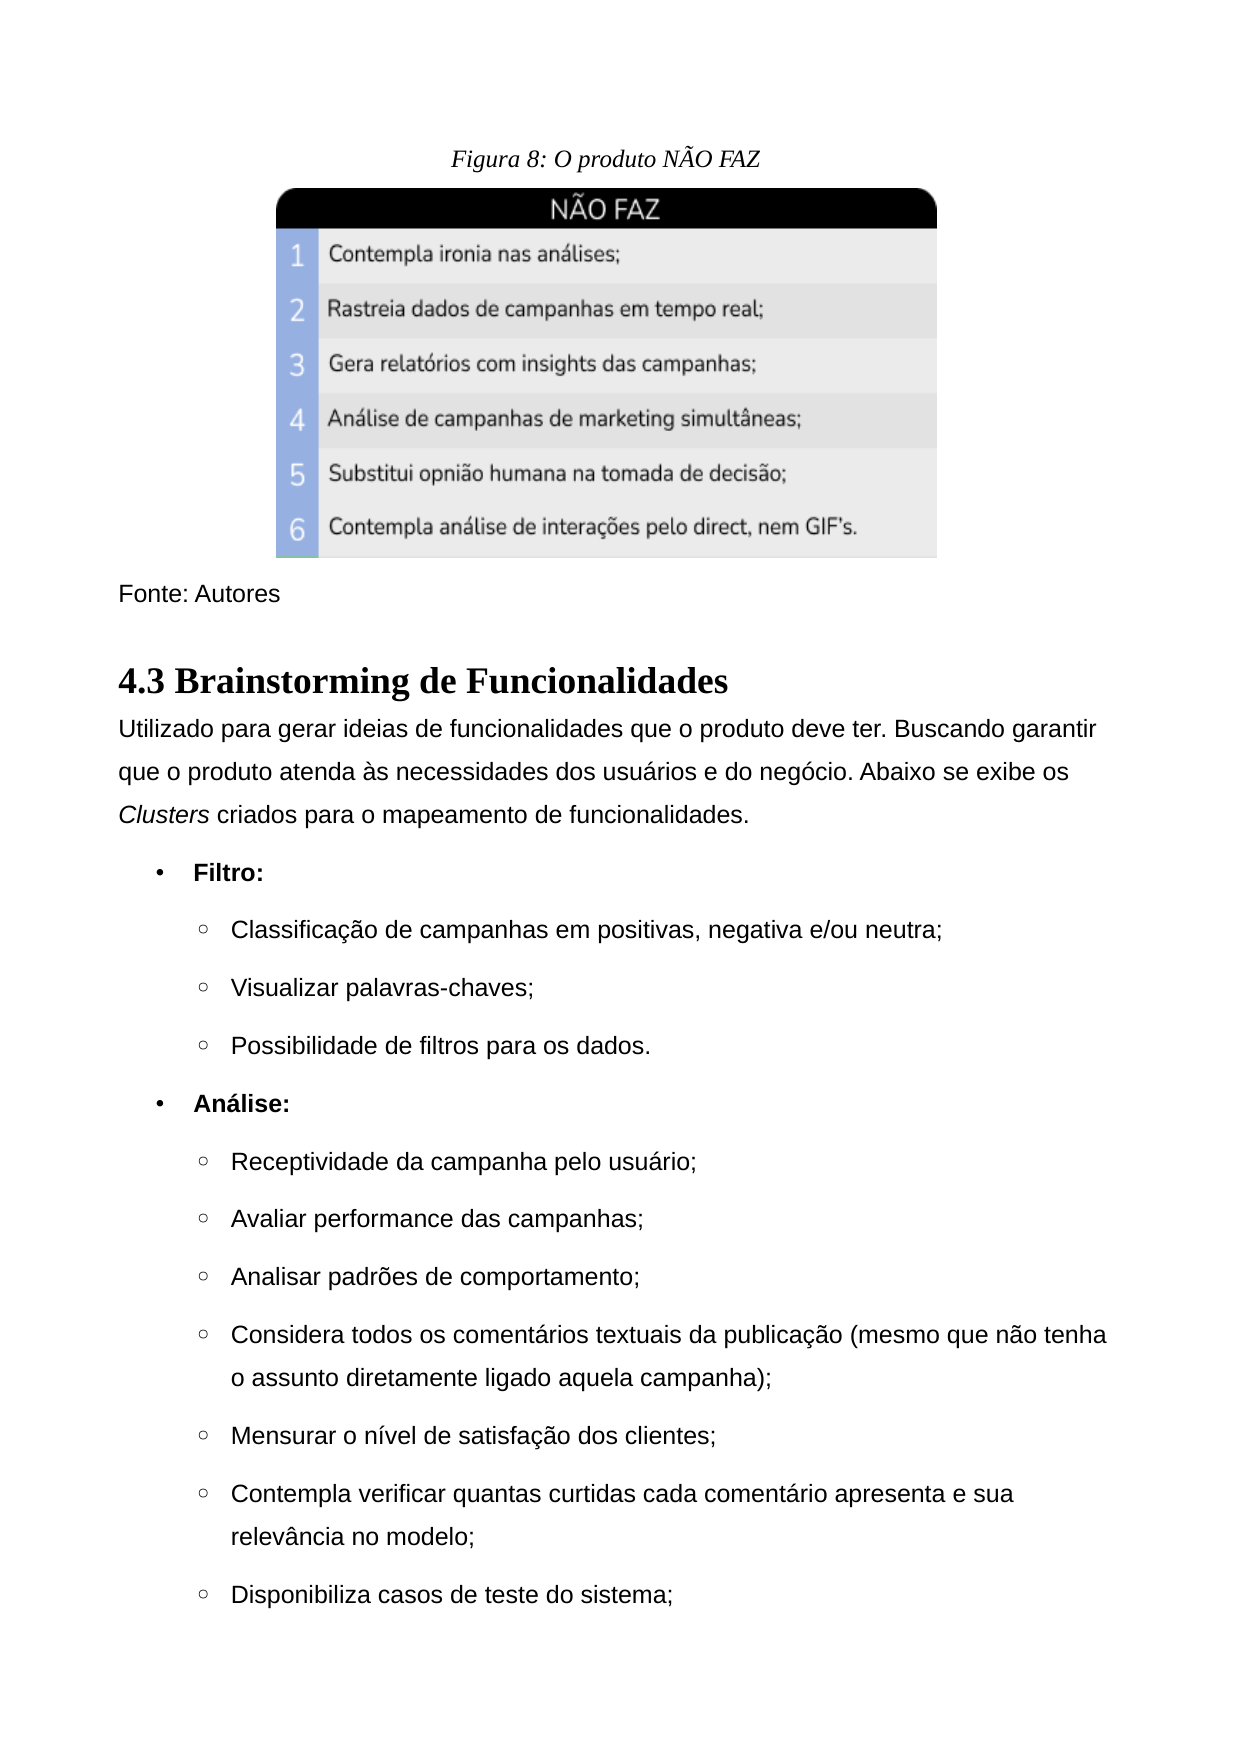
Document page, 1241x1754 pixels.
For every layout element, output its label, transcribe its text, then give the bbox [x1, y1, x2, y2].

list Analisar padrões de comportamento; [193, 1262, 1122, 1291]
list Considera todos os comentários textuais da publicação (mesmo que não tenha o assunto diretamente ligado aquela campanha); [193, 1320, 1122, 1392]
list Classificação de campanhas em positivas, negativa e/ou neutra; [193, 915, 1122, 944]
subtitle 4.3 Brainstorming de Funcionalidades [118, 658, 1122, 701]
text Utilizado para gerar ideias de funcionalidades que o produto deve ter. Buscando garantir que o produto atenda às necessidades dos usuários e do negócio. Abaixo se exibe os Clusters criados para o mapeamento de funcionalidades. [118, 714, 1122, 829]
list Disponibiliza casos de teste do sistema; [193, 1580, 1122, 1609]
list Filtro: [156, 858, 1122, 886]
list Visualizar palavras-chaves; [193, 973, 1122, 1002]
picture [276, 188, 937, 558]
list Contempla verificar quantas curtidas cada comentário apresenta e sua relevância no modelo; [193, 1479, 1122, 1551]
list Receptividade da campanha pelo usuário; [193, 1147, 1122, 1176]
list Mensurar o nível de satisfação dos clientes; [193, 1421, 1122, 1450]
text Figura 8: O produto NÃO FAZ [276, 144, 937, 172]
list Possibilidade de filtros para os dados. [193, 1031, 1122, 1060]
text Fonte: Autores [118, 118, 1122, 608]
list Avaliar performance das campanhas; [193, 1204, 1122, 1233]
list Análise: [156, 1089, 1122, 1118]
